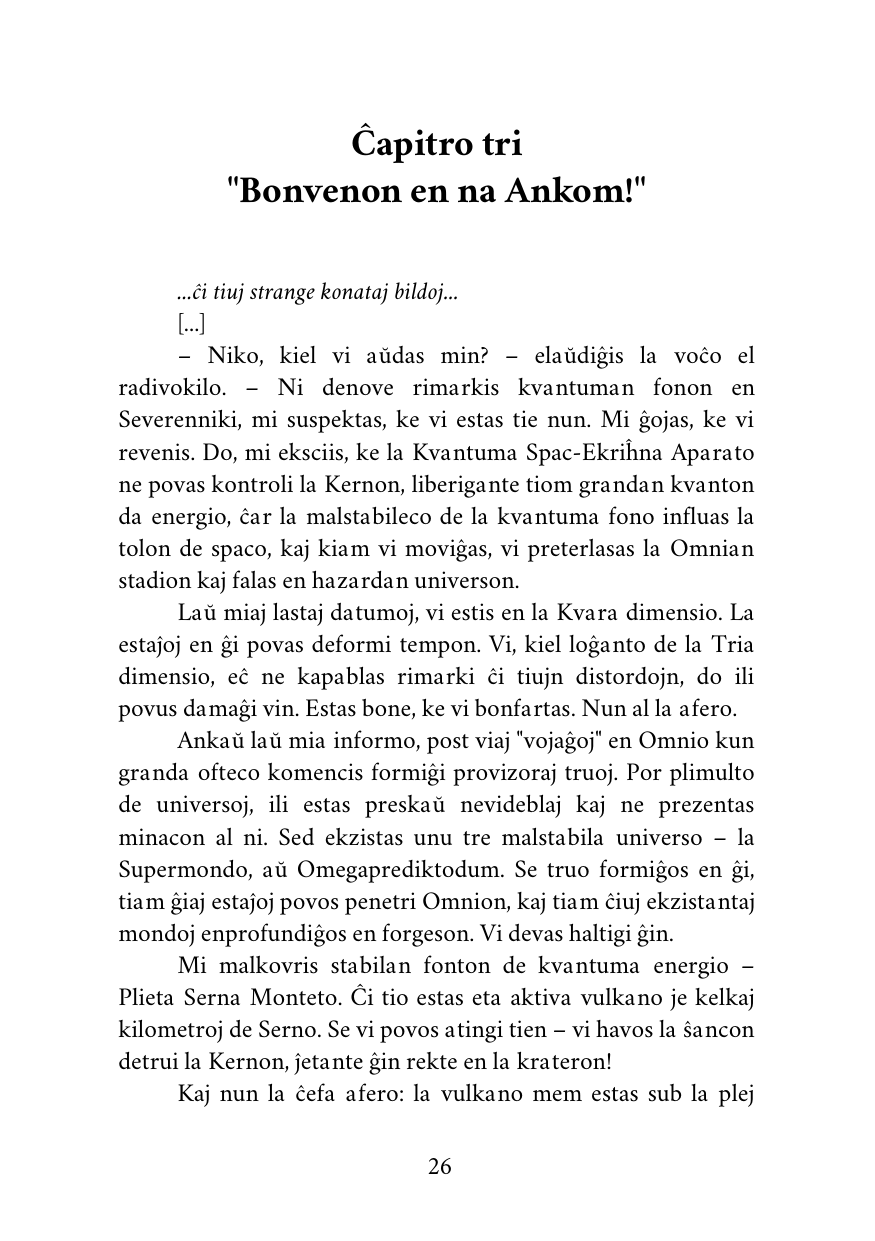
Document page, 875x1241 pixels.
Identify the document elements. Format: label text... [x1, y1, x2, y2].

text Mi malkovris stabilan fonton de kvantuma energio – Plieta Serna Monteto. Ĉi tio estas eta aktiva vulkano je kelkaj kilometroj de Serno. Se vi povos atingi tien – vi havos la ŝancon detrui la Kernon, ĵetante ĝin rekte en la krateron! [118, 948, 756, 1077]
text [...] [118, 307, 756, 339]
text – Niko, kiel vi aŭdas min? – elaŭdiĝis la voĉo el radivokilo. – Ni denove rimarkis kvantuman fonon en Severenniki, mi suspektas, ke vi estas tie nun. Mi ĝojas, ke vi revenis. Do, mi eksciis, ke la Kvantuma Spac-Ekriĥna Aparato ne povas kontroli la Kernon, liberigante tiom grandan kvanton da energio, ĉar la malstabileco de la kvantuma fono influas la tolon de spaco, kaj kiam vi moviĝas, vi preterlasas la Omnian stadion kaj falas en hazardan universon. [118, 339, 756, 595]
text Laŭ miaj lastaj datumoj, vi estis en la Kvara dimensio. La estaĵoj en ĝi povas deformi tempon. Vi, kiel loĝanto de la Tria dimensio, eĉ ne kapablas rimarki ĉi tiujn distordojn, do ili povus damaĝi vin. Estas bone, ke vi bonfartas. Nun al la afero. [118, 595, 756, 724]
text ...ĉi tiuj strange konataj bildoj... [118, 275, 756, 307]
text Kaj nun la ĉefa afero: la vulkano mem estas sub la plej [118, 1077, 756, 1109]
subtitle Ĉapitro tri "Bonvenon en na Ankom!" [118, 118, 756, 213]
text Ankaŭ laŭ mia informo, post viaj "vojaĝoj" en Omnio kun granda ofteco komencis formiĝi provizoraj truoj. Por plimulto de universoj, ili estas preskaŭ nevideblaj kaj ne prezentas minacon al ni. Sed ekzistas unu tre malstabila universo – la Supermondo, aŭ Omegaprediktodum. Se truo formiĝos en ĝi, tiam ĝiaj estaĵoj povos penetri Omnion, kaj tiam ĉiuj ekzistantaj mondoj enprofundiĝos en forgeson. Vi devas haltigi ĝin. [118, 724, 756, 948]
